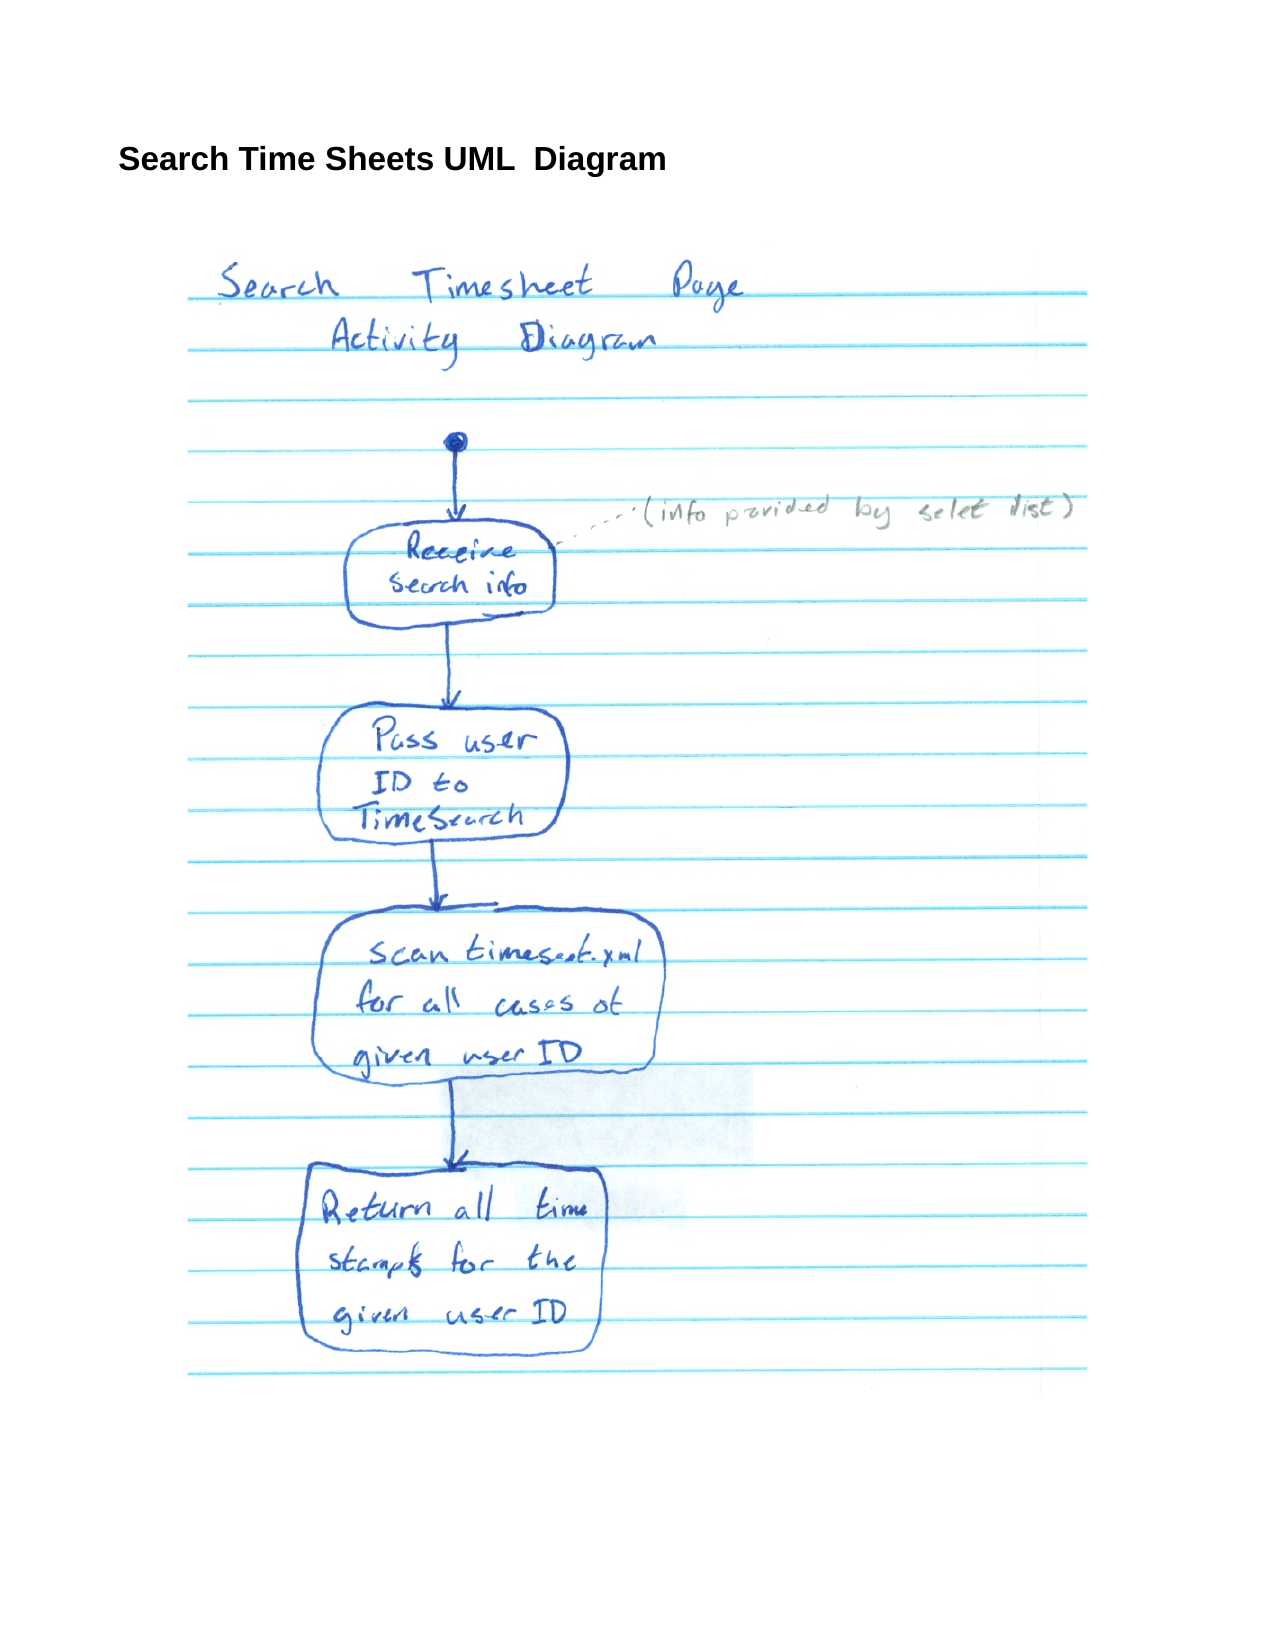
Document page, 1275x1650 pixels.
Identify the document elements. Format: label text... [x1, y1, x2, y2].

subtitle Search Time Sheets UML Diagram [118, 139, 1157, 177]
picture [187, 226, 1088, 1396]
